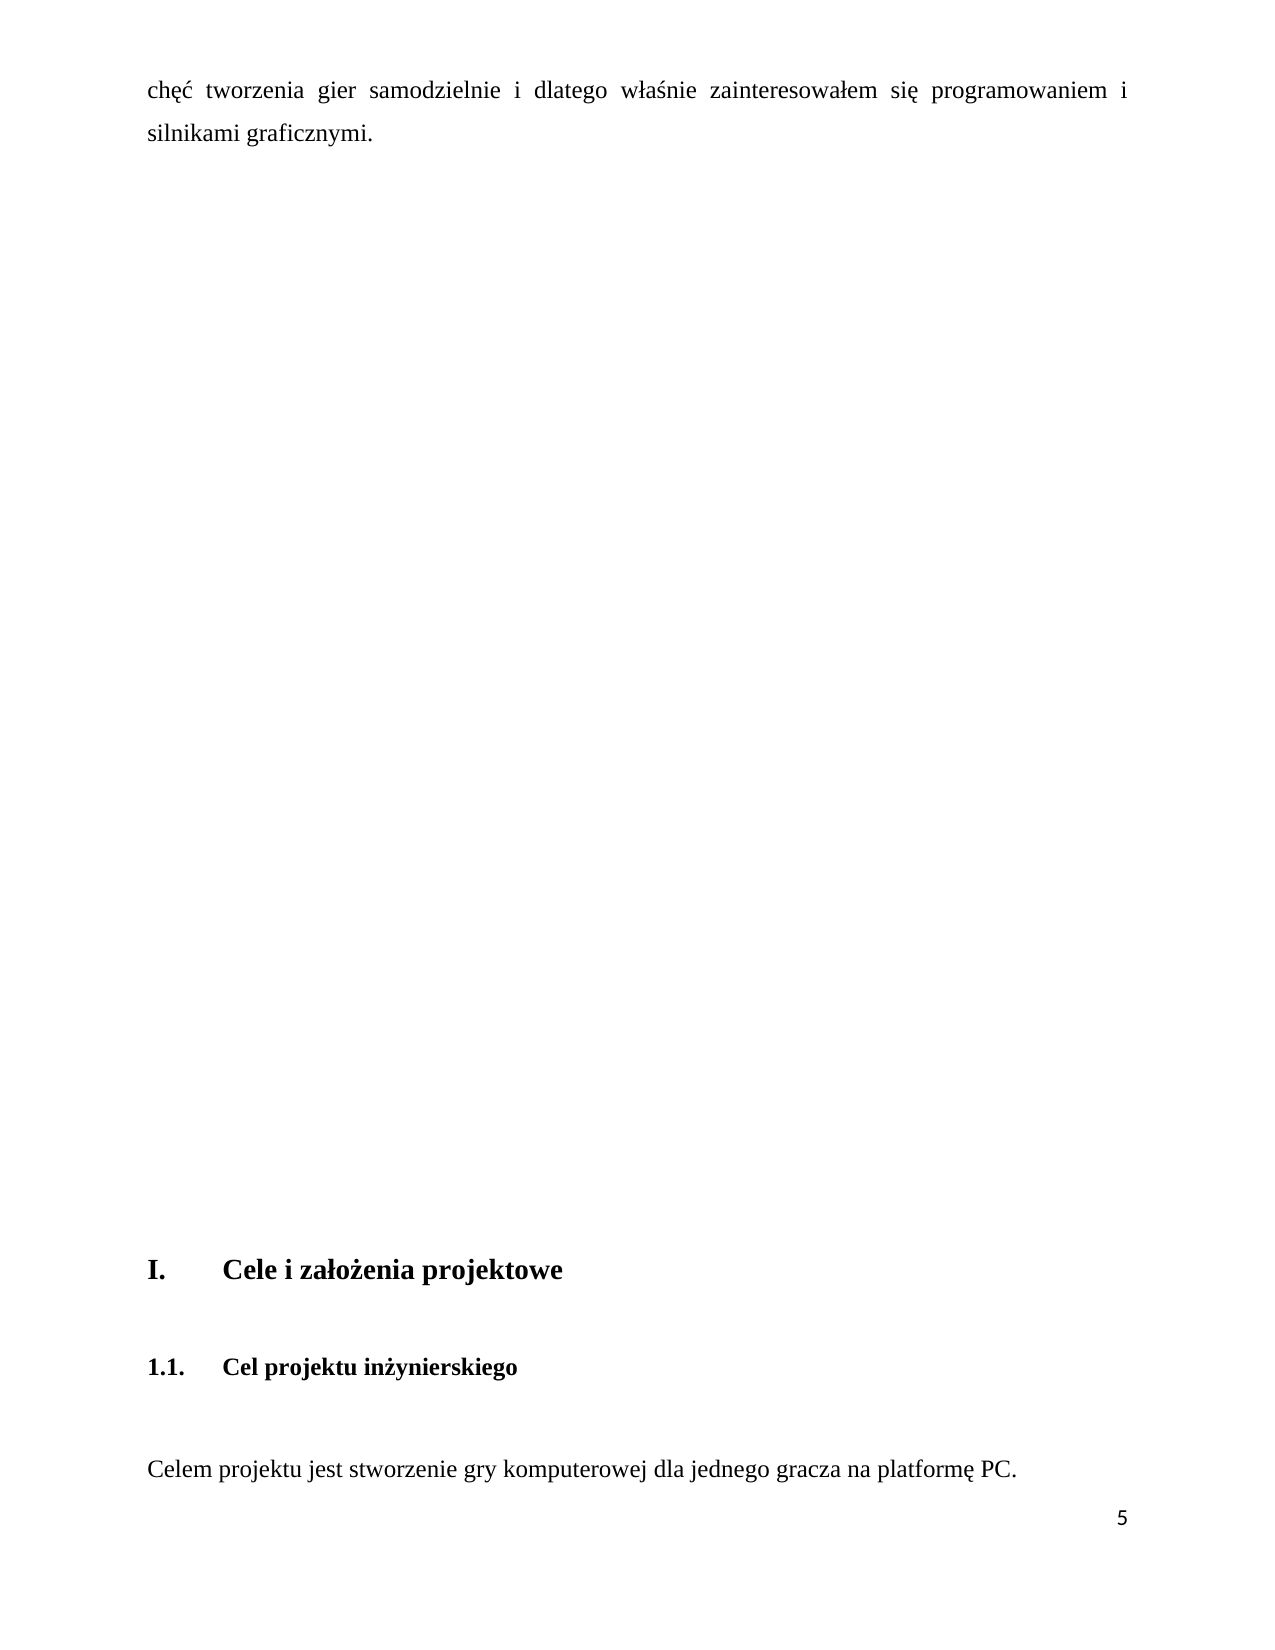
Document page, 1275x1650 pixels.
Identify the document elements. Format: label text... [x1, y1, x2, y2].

list chęć tworzenia gier samodzielnie i dlatego właśnie zainteresowałem się programowaniem i silnikami graficznymi. [147, 75, 1128, 147]
list Cele i założenia projektowe [147, 1252, 1128, 1286]
list Celem projektu jest stworzenie gry komputerowej dla jednego gracza na platformę PC. [147, 1454, 1128, 1483]
list Cel projektu inżynierskiego [147, 1352, 1128, 1380]
